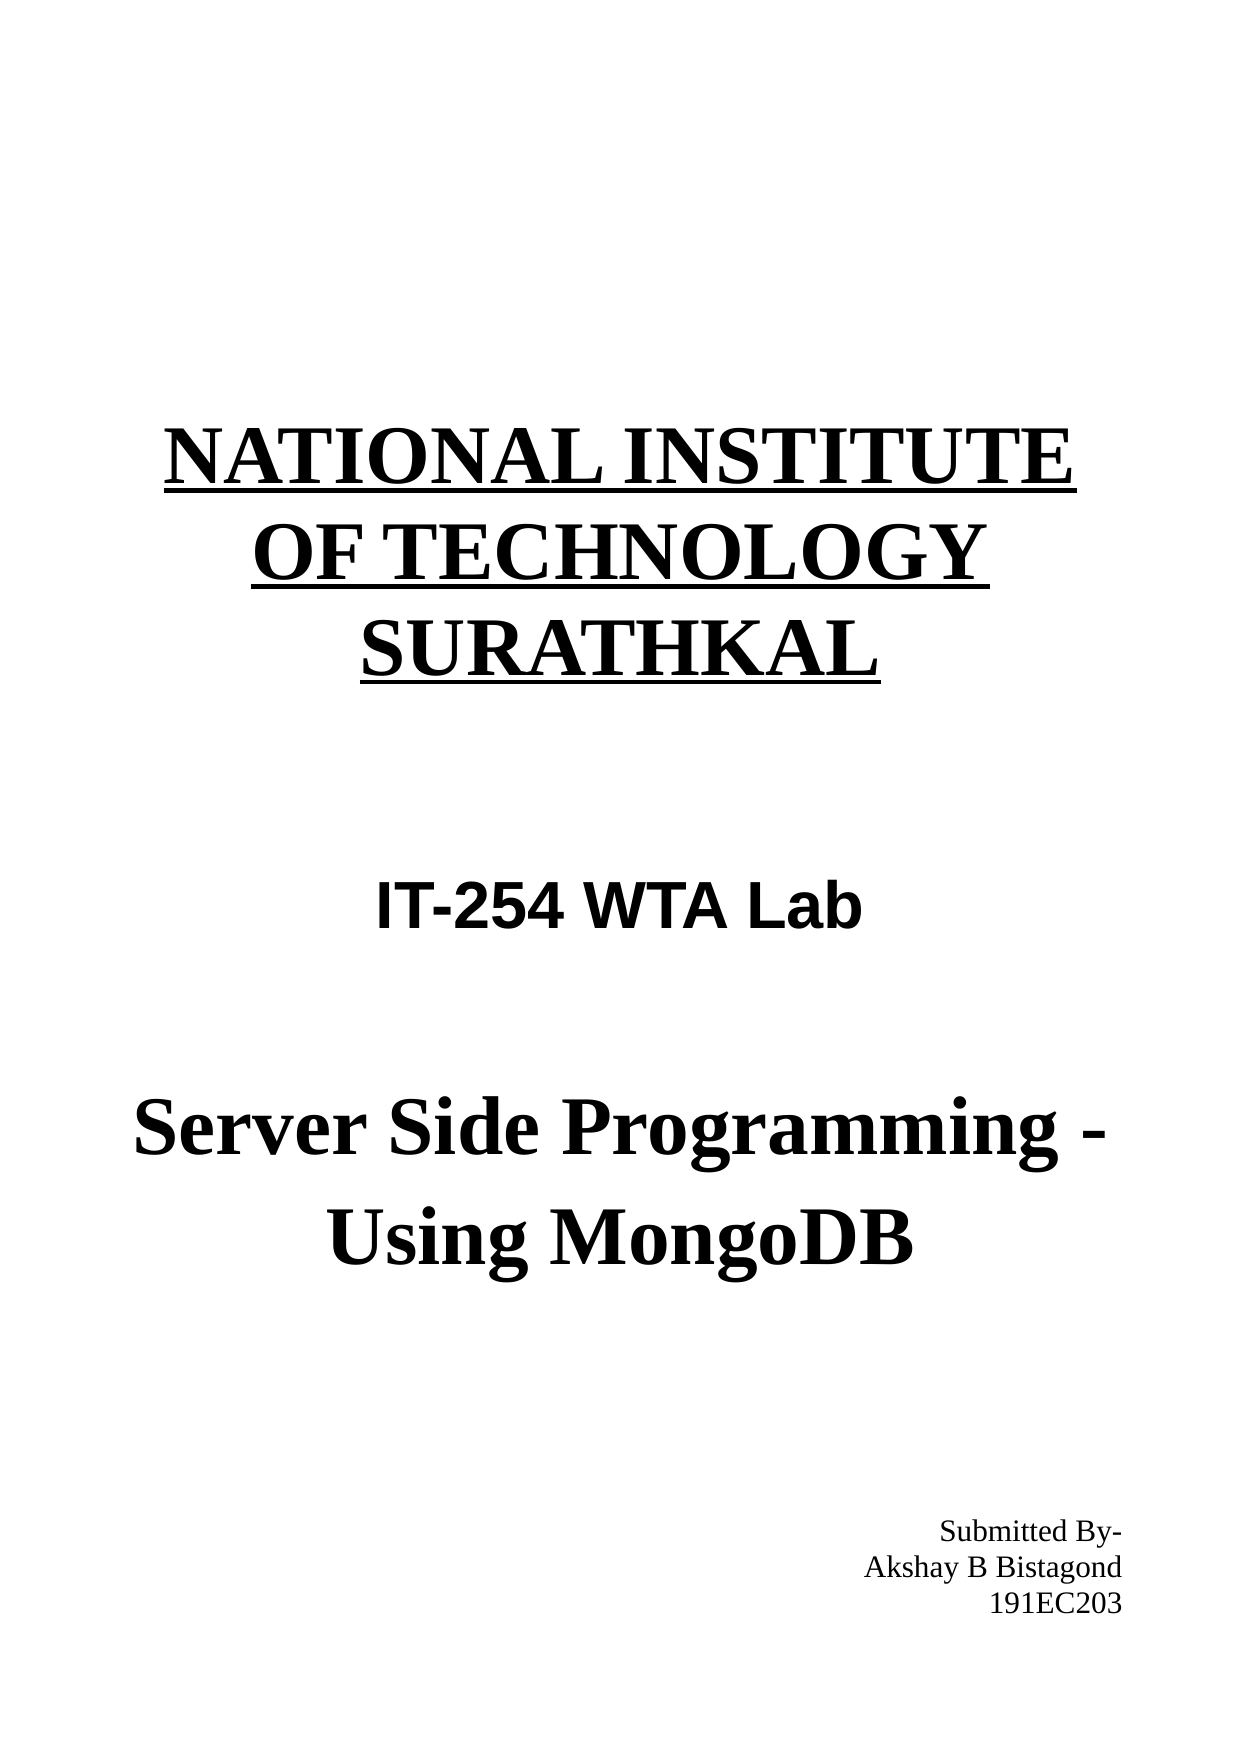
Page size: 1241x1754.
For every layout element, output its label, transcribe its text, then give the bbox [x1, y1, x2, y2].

text NATIONAL INSTITUTE OF TECHNOLOGY SURATHKAL [118, 406, 1122, 693]
text Submitted By- [118, 1513, 1122, 1549]
text Akshay B Bistagond [118, 1549, 1122, 1584]
text 191EC203 [118, 1584, 1122, 1621]
text IT-254 WTA Lab [118, 866, 1122, 942]
text Server Side Programming - Using MongoDB [118, 1076, 1122, 1282]
